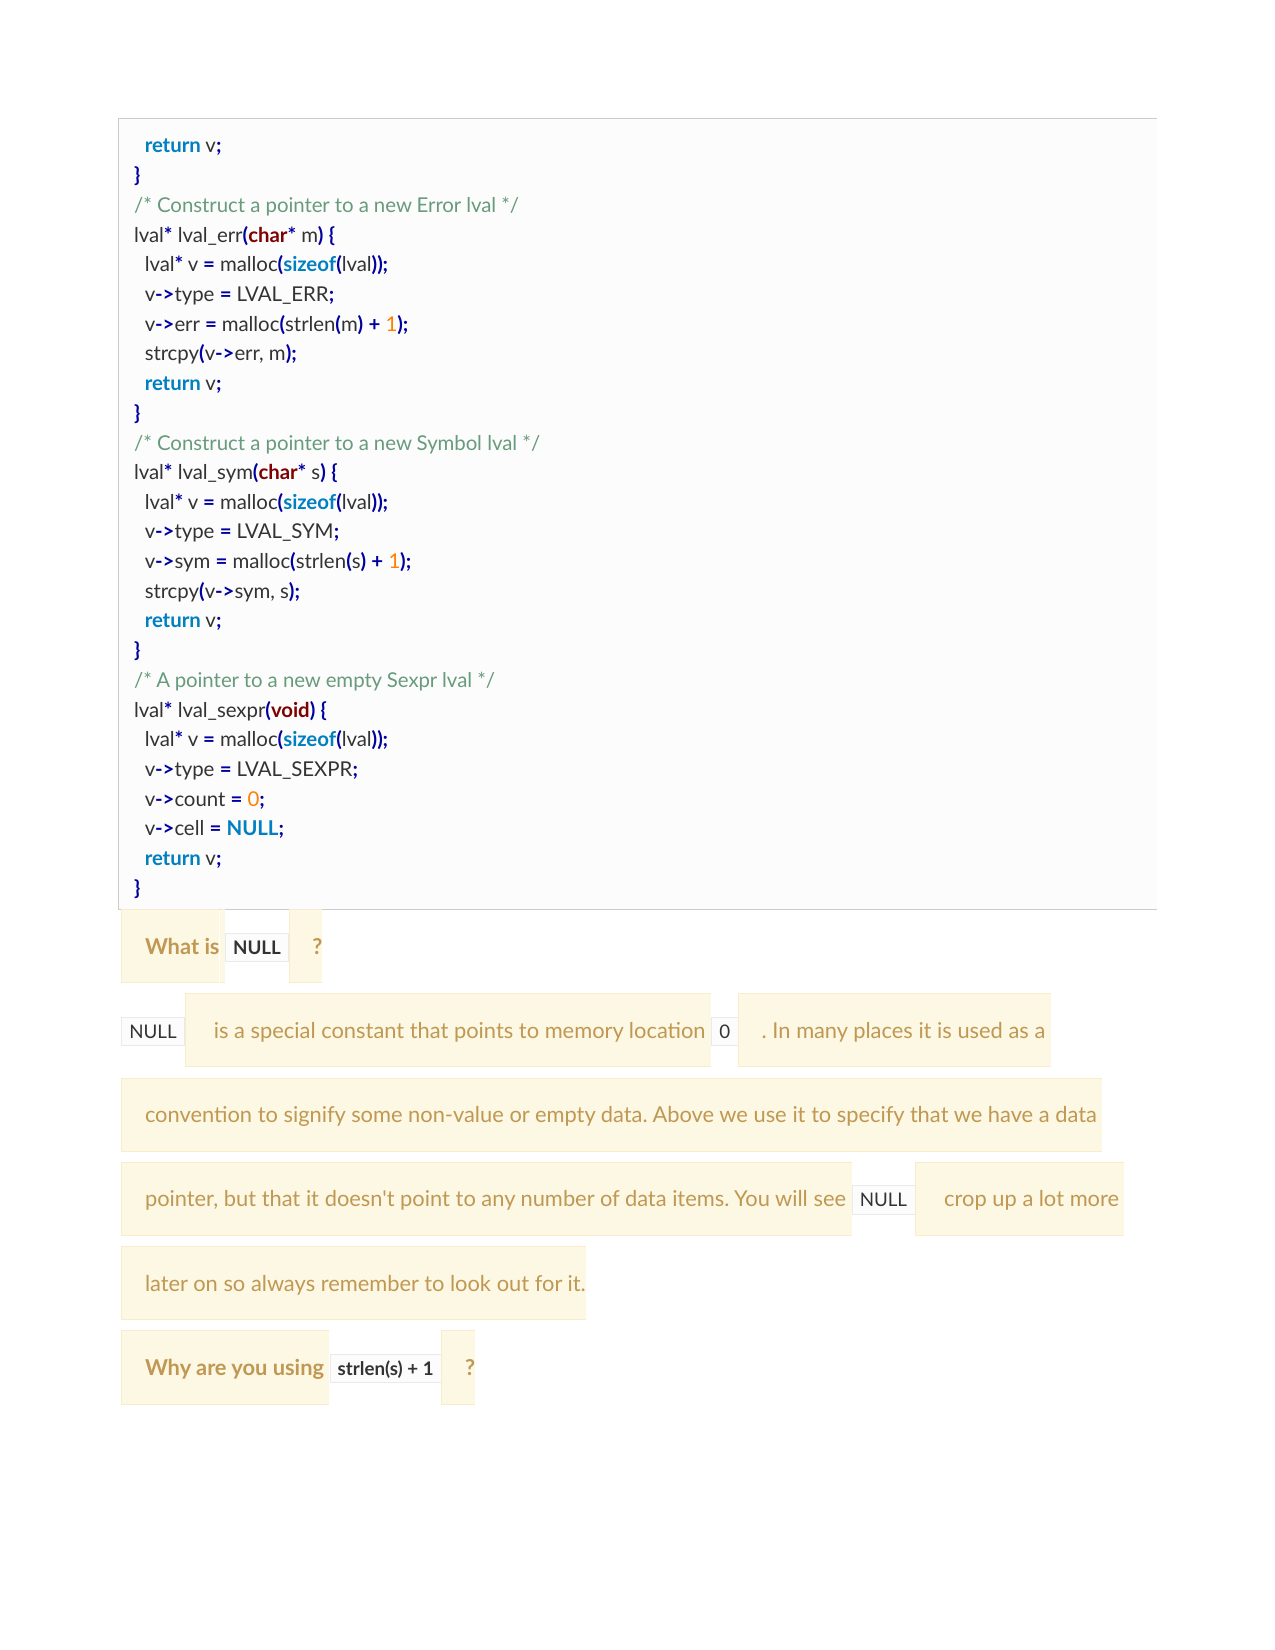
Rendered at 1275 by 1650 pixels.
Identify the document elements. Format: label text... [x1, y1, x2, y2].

text lval* lval_err(char* m) { [119, 207, 1157, 237]
text lval* v = malloc(sizeof(lval)); [119, 712, 1157, 742]
text lval* v = malloc(sizeof(lval)); [119, 237, 1157, 267]
text NULL is a special constant that points to memory location 0. In many places it is used as a convention to signify some non-value or empty data. Above we use it to specify that we have a data pointer, but that it doesn't point to any number of data items. You will see NULL crop up a lot more later on so always remember to look out for it. [121, 993, 1154, 1319]
text } [119, 623, 1157, 652]
text lval* v = malloc(sizeof(lval)); [119, 474, 1157, 504]
text } [119, 385, 1157, 415]
text lval* lval_sym(char* s) { [119, 445, 1157, 474]
text lval* lval_sexpr(void) { [119, 682, 1157, 712]
text } [119, 860, 1157, 909]
text strcpy(v->sym, s); [119, 563, 1157, 593]
text v->sym = malloc(strlen(s) + 1); [119, 534, 1157, 563]
text /* Construct a pointer to a new Error lval */ [119, 177, 1157, 207]
text return v; [119, 356, 1157, 385]
text return v; [119, 831, 1157, 860]
text ? [442, 1330, 1154, 1404]
text Why are you using strlen(s) + 1 [122, 1330, 441, 1404]
text v->type = LVAL_ERR; [119, 267, 1157, 296]
text v->err = malloc(strlen(m) + 1); [119, 296, 1157, 326]
text strcpy(v->err, m); [119, 326, 1157, 356]
text ? [290, 910, 1154, 982]
text return v; [119, 119, 1157, 148]
text v->type = LVAL_SYM; [119, 504, 1157, 534]
text } [119, 148, 1157, 177]
text v->type = LVAL_SEXPR; [119, 742, 1157, 771]
text /* Construct a pointer to a new Symbol lval */ [119, 415, 1157, 445]
text What is NULL [122, 910, 289, 982]
text v->cell = NULL; [119, 801, 1157, 831]
text return v; [119, 593, 1157, 623]
text /* A pointer to a new empty Sexpr lval */ [119, 652, 1157, 682]
text v->count = 0; [119, 771, 1157, 801]
